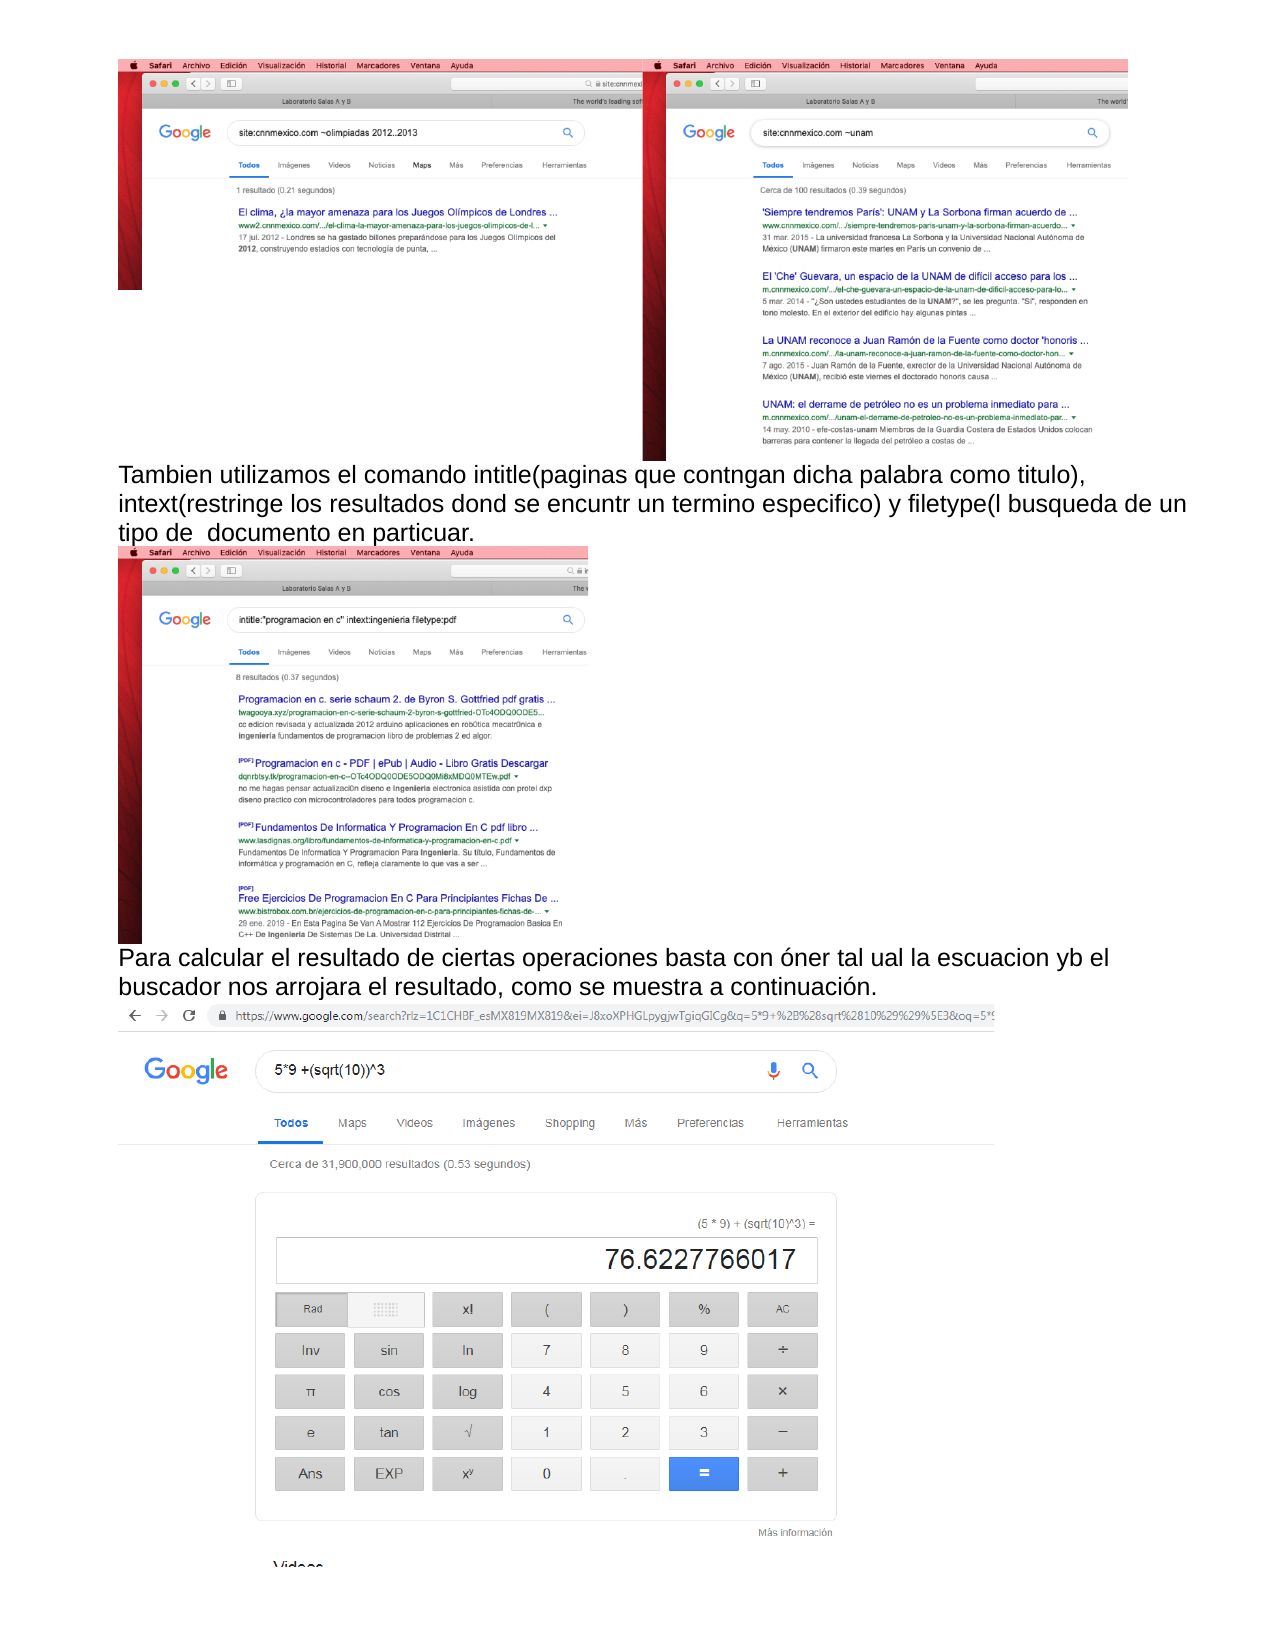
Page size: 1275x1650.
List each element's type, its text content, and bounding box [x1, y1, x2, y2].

text Para calcular el resultado de ciertas operaciones basta con óner tal ual la escuacion yb el buscador nos arrojara el resultado, como se muestra a continuación. [118, 943, 1205, 1567]
text [118, 1567, 1205, 1595]
text Tambien utilizamos el comando intitle(paginas que contngan dicha palabra como titulo), intext(restringe los resultados dond se encuntr un termino especifico) y filetype(l busqueda de un tipo de documento en particuar. [118, 59, 1205, 943]
